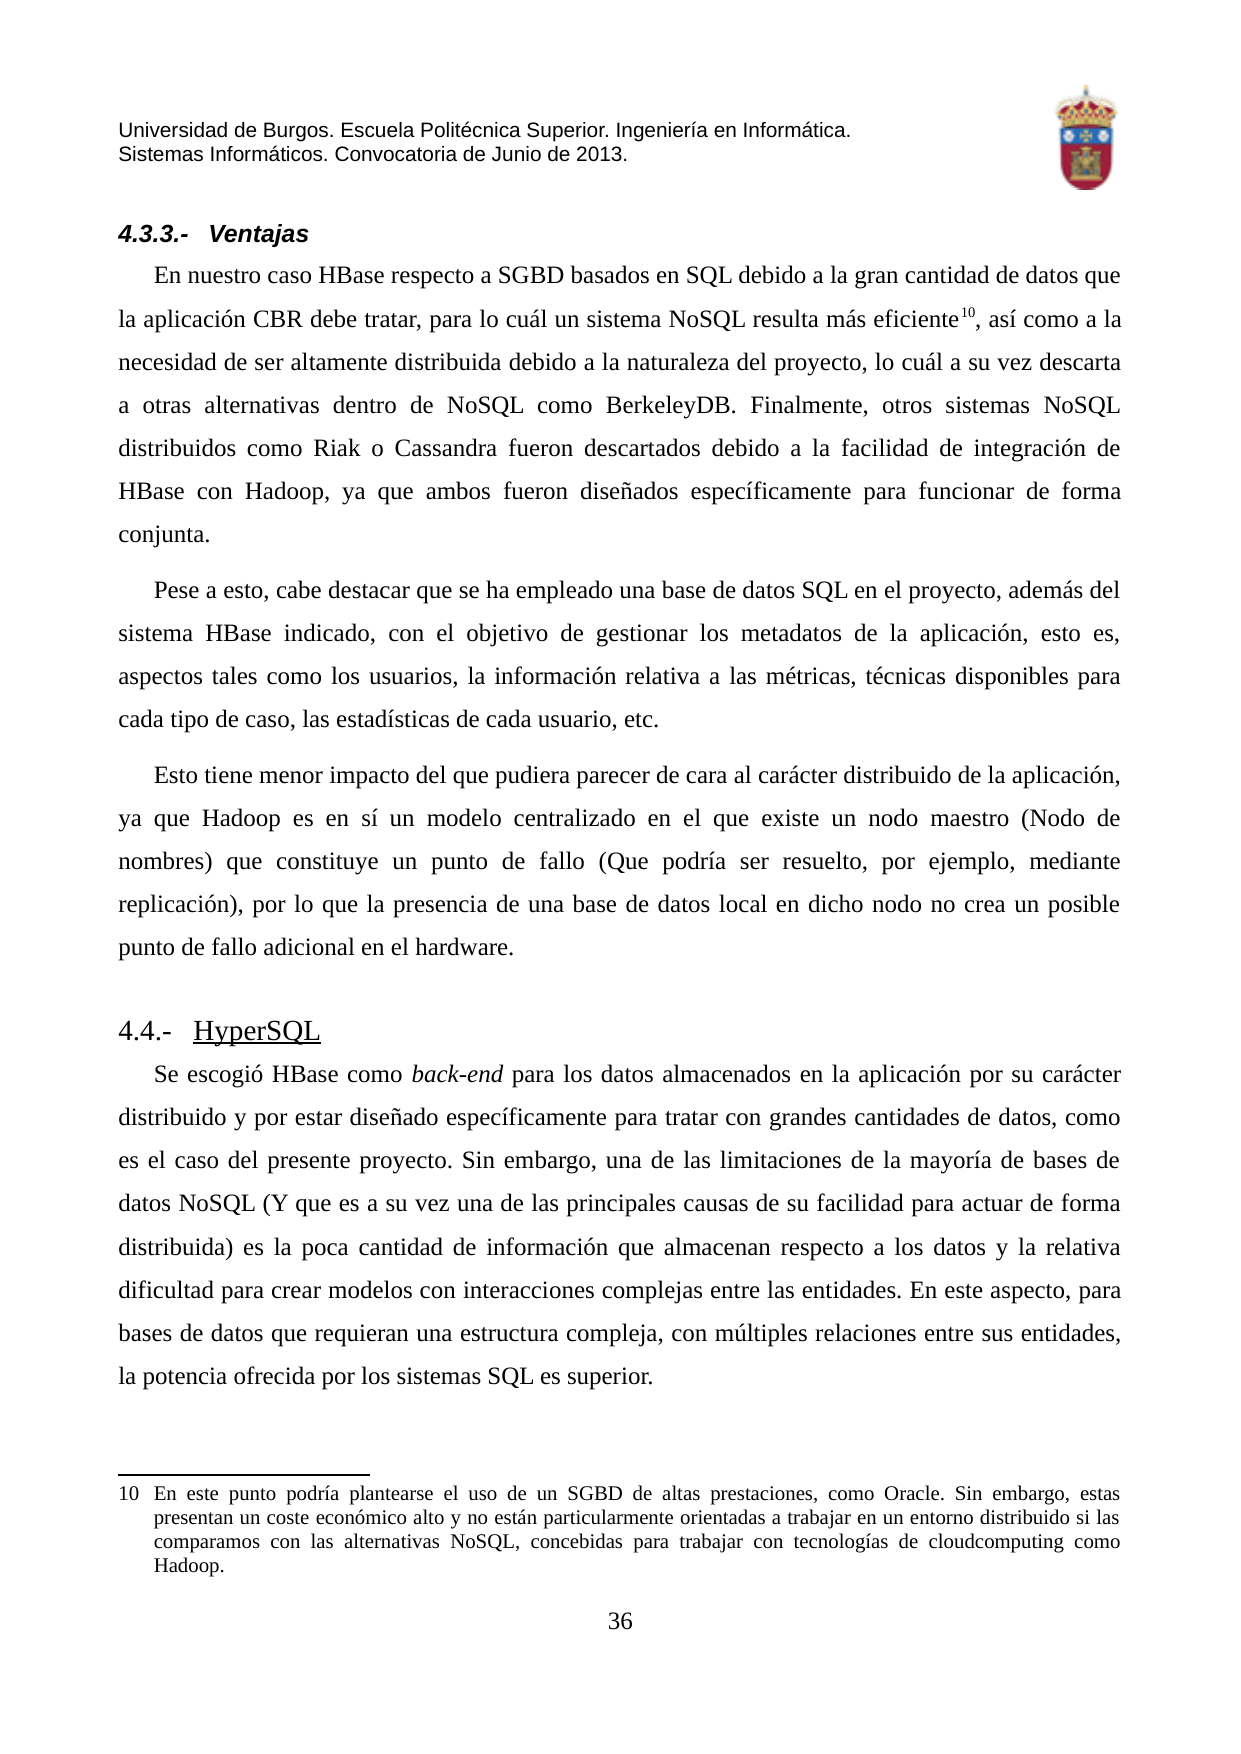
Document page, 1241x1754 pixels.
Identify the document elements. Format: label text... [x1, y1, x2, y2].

picture [1053, 85, 1120, 190]
text Pese a esto, cabe destacar que se ha empleado una base de datos SQL en el proyecto, además del sistema HBase indicado, con el objetivo de gestionar los metadatos de la aplicación, esto es, aspectos tales como los usuarios, la información relativa a las métricas, técnicas disponibles para cada tipo de caso, las estadísticas de cada usuario, etc. [118, 575, 1122, 733]
subtitle HyperSQL [118, 1013, 1122, 1047]
text En este punto podría plantearse el uso de un SGBD de altas prestaciones, como Oracle. Sin embargo, estas presentan un coste económico alto y no están particularmente orientadas a trabajar en un entorno distribuido si las comparamos con las alternativas NoSQL, concebidas para trabajar con tecnologías de cloudcomputing como Hadoop. [118, 1481, 1122, 1577]
text En nuestro caso HBase respecto a SGBD basados en SQL debido a la gran cantidad de datos que la aplicación CBR debe tratar, para lo cuál un sistema NoSQL resulta más eficiente, así como a la necesidad de ser altamente distribuida debido a la naturaleza del proyecto, lo cuál a su vez descarta a otras alternativas dentro de NoSQL como BerkeleyDB. Finalmente, otros sistemas NoSQL distribuidos como Riak o Cassandra fueron descartados debido a la facilidad de integración de HBase con Hadoop, ya que ambos fueron diseñados específicamente para funcionar de forma conjunta. [118, 261, 1122, 548]
text Se escogió HBase como back-end para los datos almacenados en la aplicación por su carácter distribuido y por estar diseñado específicamente para tratar con grandes cantidades de datos, como es el caso del presente proyecto. Sin embargo, una de las limitaciones de la mayoría de bases de datos NoSQL (Y que es a su vez una de las principales causas de su facilidad para actuar de forma distribuida) es la poca cantidad de información que almacenan respecto a los datos y la relativa dificultad para crear modelos con interacciones complejas entre las entidades. En este aspecto, para bases de datos que requieran una estructura compleja, con múltiples relaciones entre sus entidades, la potencia ofrecida por los sistemas SQL es superior. [118, 1059, 1122, 1390]
text Esto tiene menor impacto del que pudiera parecer de cara al carácter distribuido de la aplicación, ya que Hadoop es en sí un modelo centralizado en el que existe un nodo maestro (Nodo de nombres) que constituye un punto de fallo (Que podría ser resuelto, por ejemplo, mediante replicación), por lo que la presencia de una base de datos local en dicho nodo no crea un posible punto de fallo adicional en el hardware. [118, 760, 1122, 961]
subtitle Ventajas [118, 219, 1122, 248]
